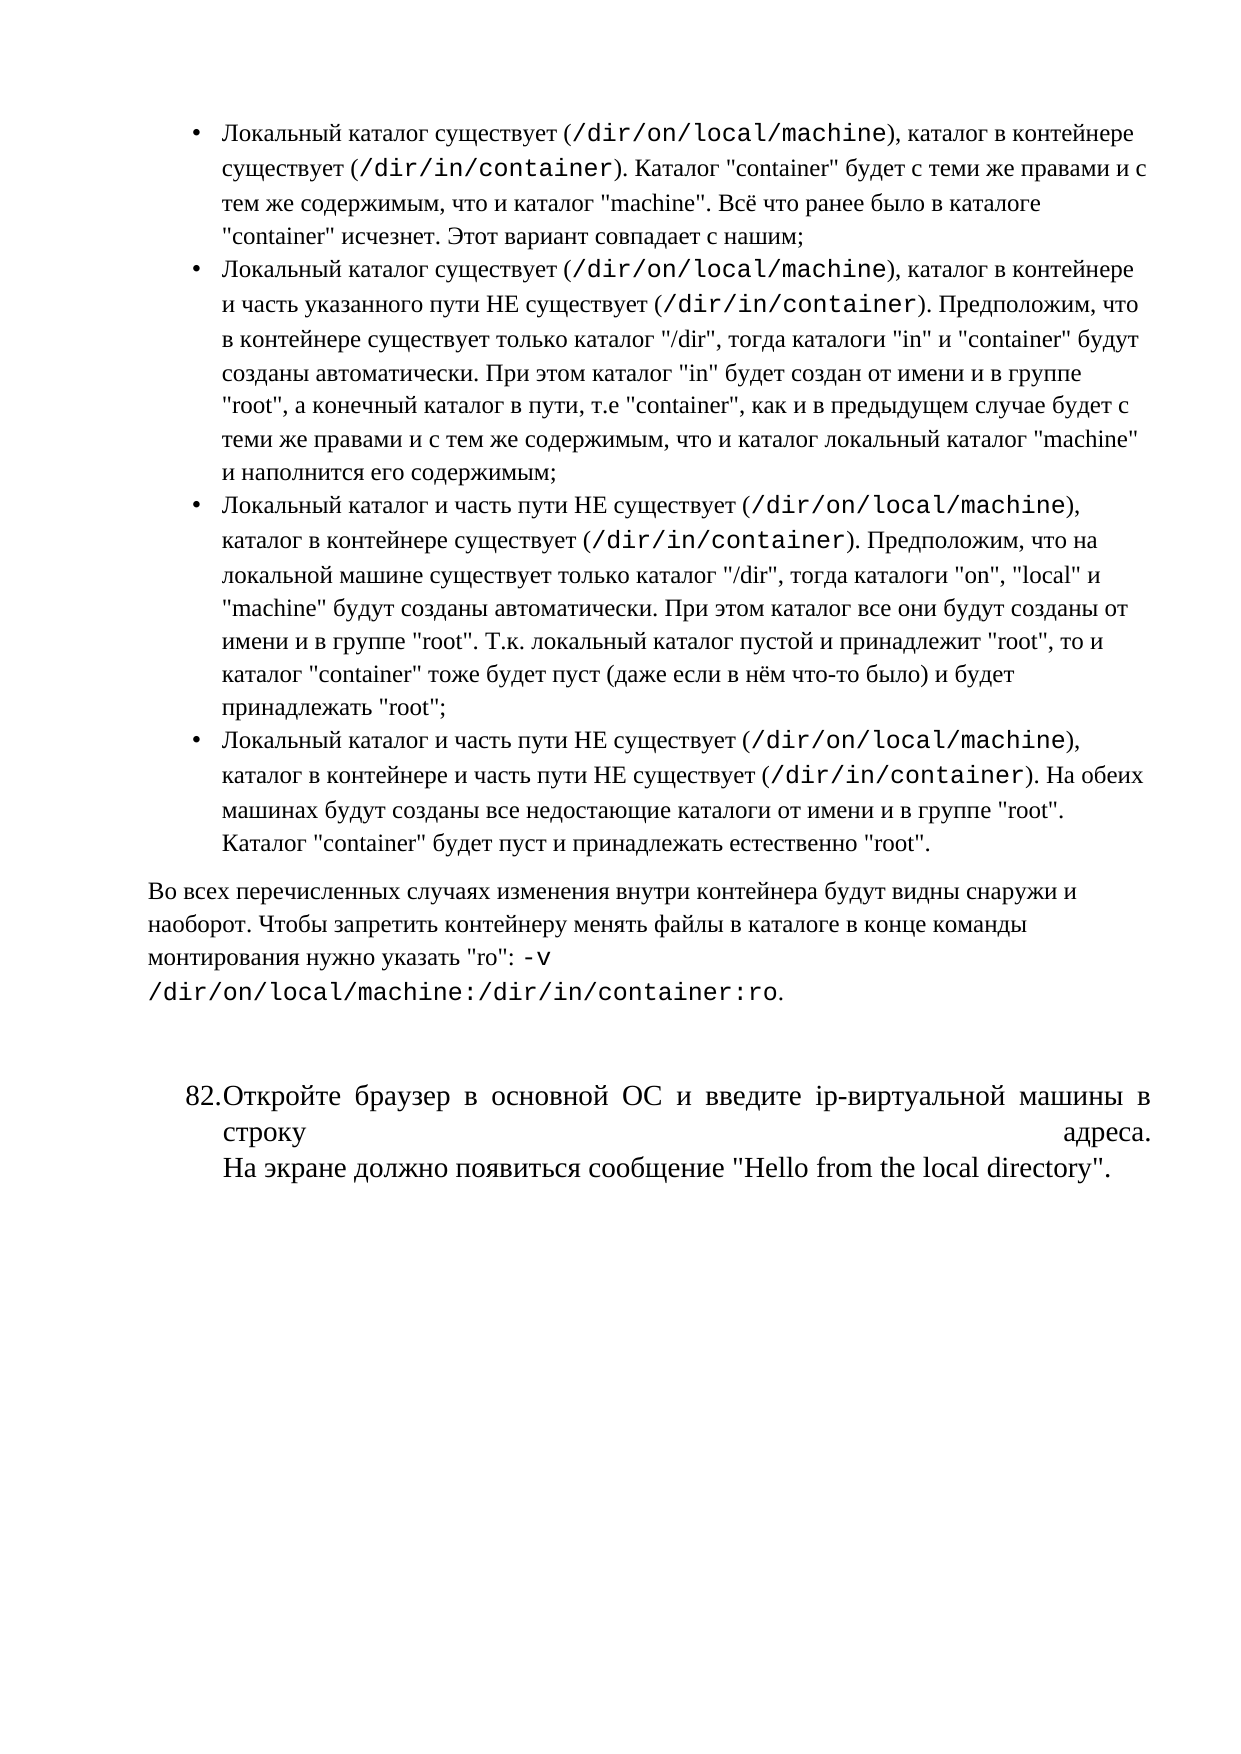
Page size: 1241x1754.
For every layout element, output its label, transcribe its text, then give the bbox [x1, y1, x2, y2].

list Откройте браузер в основной ОС и введите ip-виртуальной машины в строку адреса. На экране должно появиться сообщение "Hello from the local directory". [185, 1078, 1152, 1183]
text Во всех перечисленных случаях изменения внутри контейнера будут видны снаружи и наоборот. Чтобы запретить контейнеру менять файлы в каталоге в конце команды монтирования нужно указать "ro": -v /dir/on/local/machine:/dir/in/container:ro. [148, 876, 1152, 1008]
list Локальный каталог и часть пути НЕ существует (/dir/on/local/machine), каталог в контейнере существует (/dir/in/container). Предположим, что на локальной машине существует только каталог "/dir", тогда каталоги "on", "local" и "machine" будут созданы автоматически. При этом каталог все они будут созданы от имени и в группе "root". Т.к. локальный каталог пустой и принадлежит "root", то и каталог "container" тоже будет пуст (даже если в нём что-то было) и будет принадлежать "root"; [192, 490, 1152, 721]
list Локальный каталог и часть пути НЕ существует (/dir/on/local/machine), каталог в контейнере и часть пути НЕ существует (/dir/in/container). На обеих машинах будут созданы все недостающие каталоги от имени и в группе "root". Каталог "container" будет пуст и принадлежать естественно "root". [192, 725, 1152, 857]
list Локальный каталог существует (/dir/on/local/machine), каталог в контейнере и часть указанного пути НЕ существует (/dir/in/container). Предположим, что в контейнере существует только каталог "/dir", тогда каталоги "in" и "container" будут созданы автоматически. При этом каталог "in" будет создан от имени и в группе "root", а конечный каталог в пути, т.е "container", как и в предыдущем случае будет с теми же правами и с тем же содержимым, что и каталог локальный каталог "machine" и наполнится его содержимым; [192, 254, 1152, 485]
list Локальный каталог существует (/dir/on/local/machine), каталог в контейнере существует (/dir/in/container). Каталог "container" будет с теми же правами и с тем же содержимым, что и каталог "machine". Всё что ранее было в каталоге "container" исчезнет. Этот вариант совпадает с нашим; [192, 118, 1152, 250]
